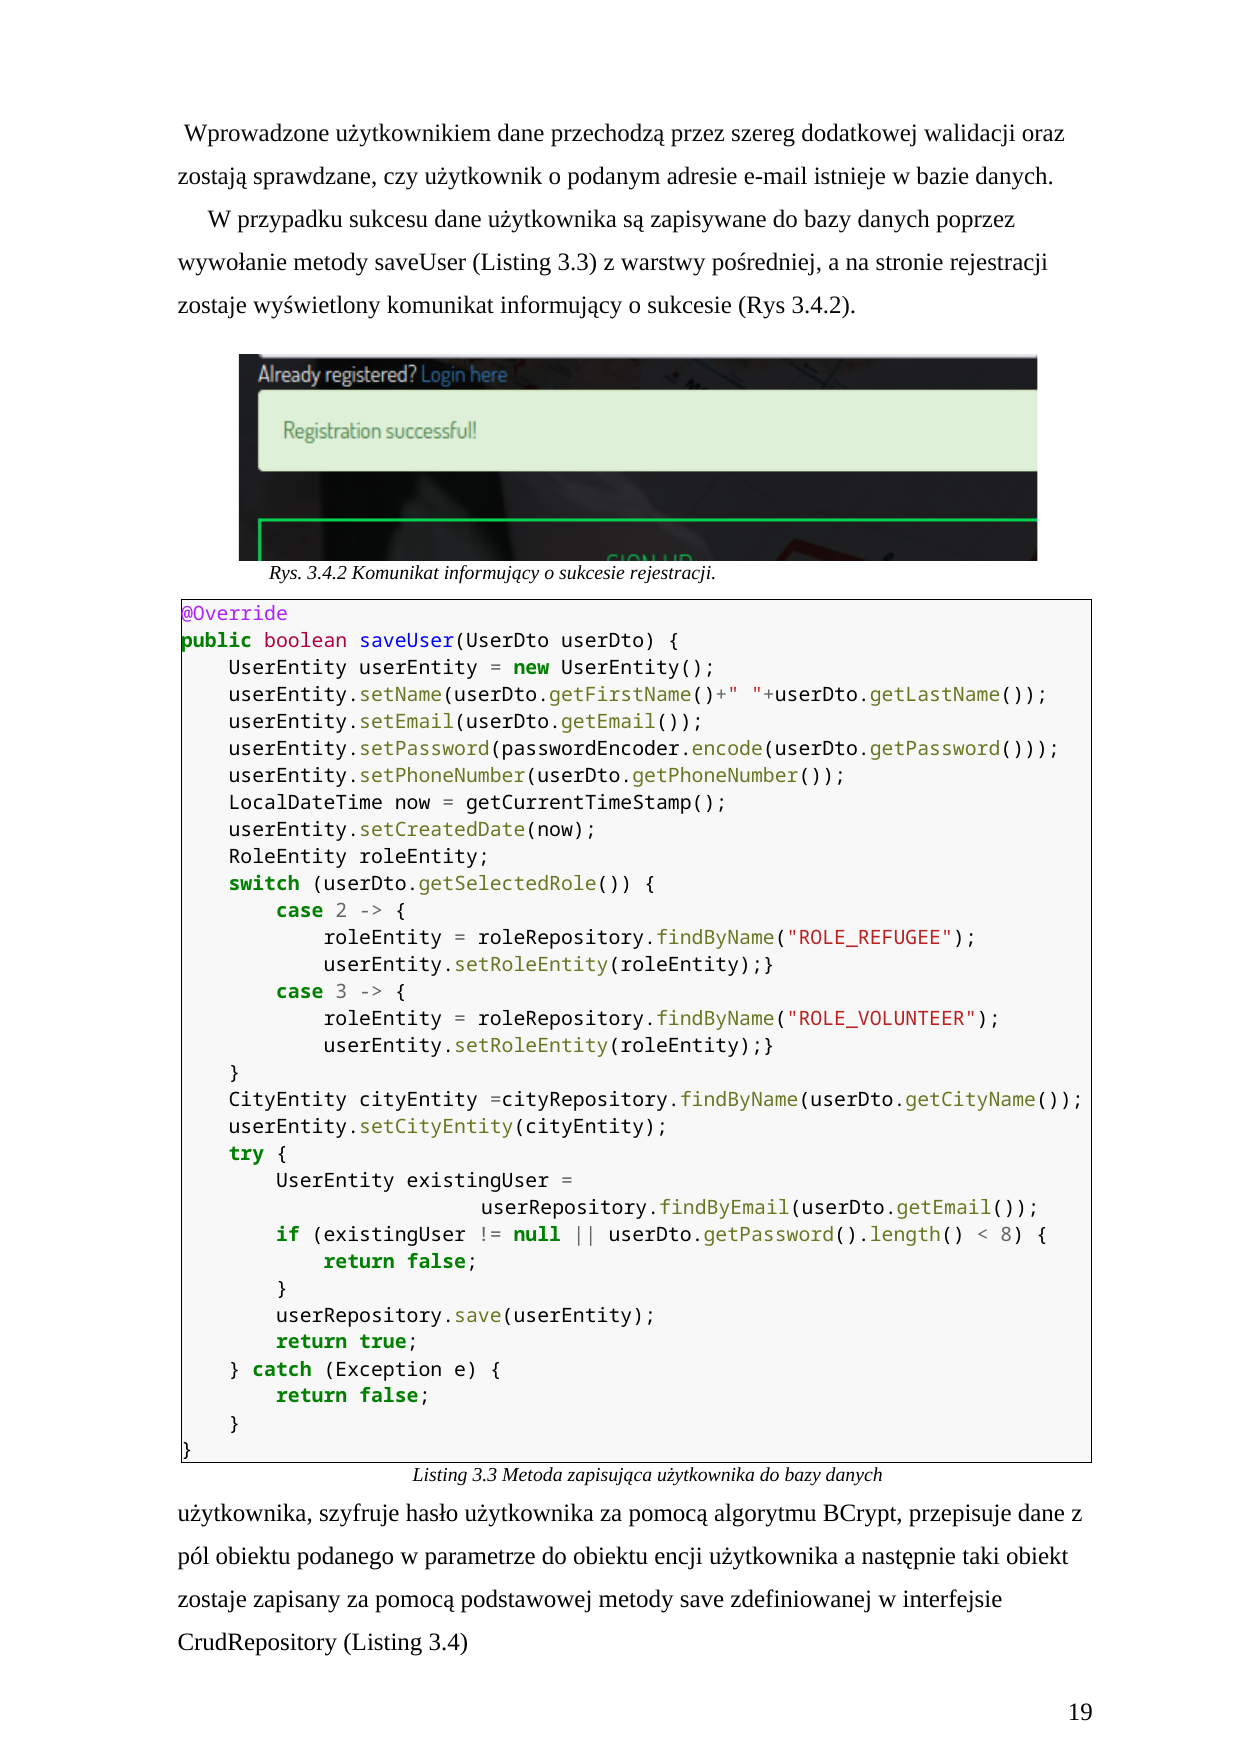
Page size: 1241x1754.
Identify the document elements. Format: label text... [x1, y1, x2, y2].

picture [238, 354, 1038, 561]
text W przypadku sukcesu dane użytkownika są zapisywane do bazy danych poprzez wywołanie metody saveUser (Listing 3.3) z warstwy pośredniej, a na stronie rejestracji zostaje wyświetlony komunikat informujący o sukcesie (Rys 3.4.2). [177, 204, 1092, 319]
text Rys. 3.4.2 Komunikat informujący o sukcesie rejestracji. [239, 561, 1037, 584]
text Wprowadzone użytkownikiem dane przechodzą przez szereg dodatkowej walidacji oraz zostają sprawdzane, czy użytkownik o podanym adresie e-mail istnieje w bazie danych. [177, 118, 1092, 190]
text Listing 3.3 Metoda zapisująca użytkownika do bazy danych [181, 1463, 1084, 1486]
text Metoda saveUser (Listing 3.3) przyjmująca parametr obiektu transferu danych użytkownika, szyfruje hasło użytkownika za pomocą algorytmu BCrypt, przepisuje dane z pól obiektu podanego w parametrze do obiektu encji użytkownika a następnie taki obiekt zostaje zapisany za pomocą podstawowej metody save zdefiniowanej w interfejsie CrudRepository (Listing 3.4) [177, 1455, 1092, 1656]
